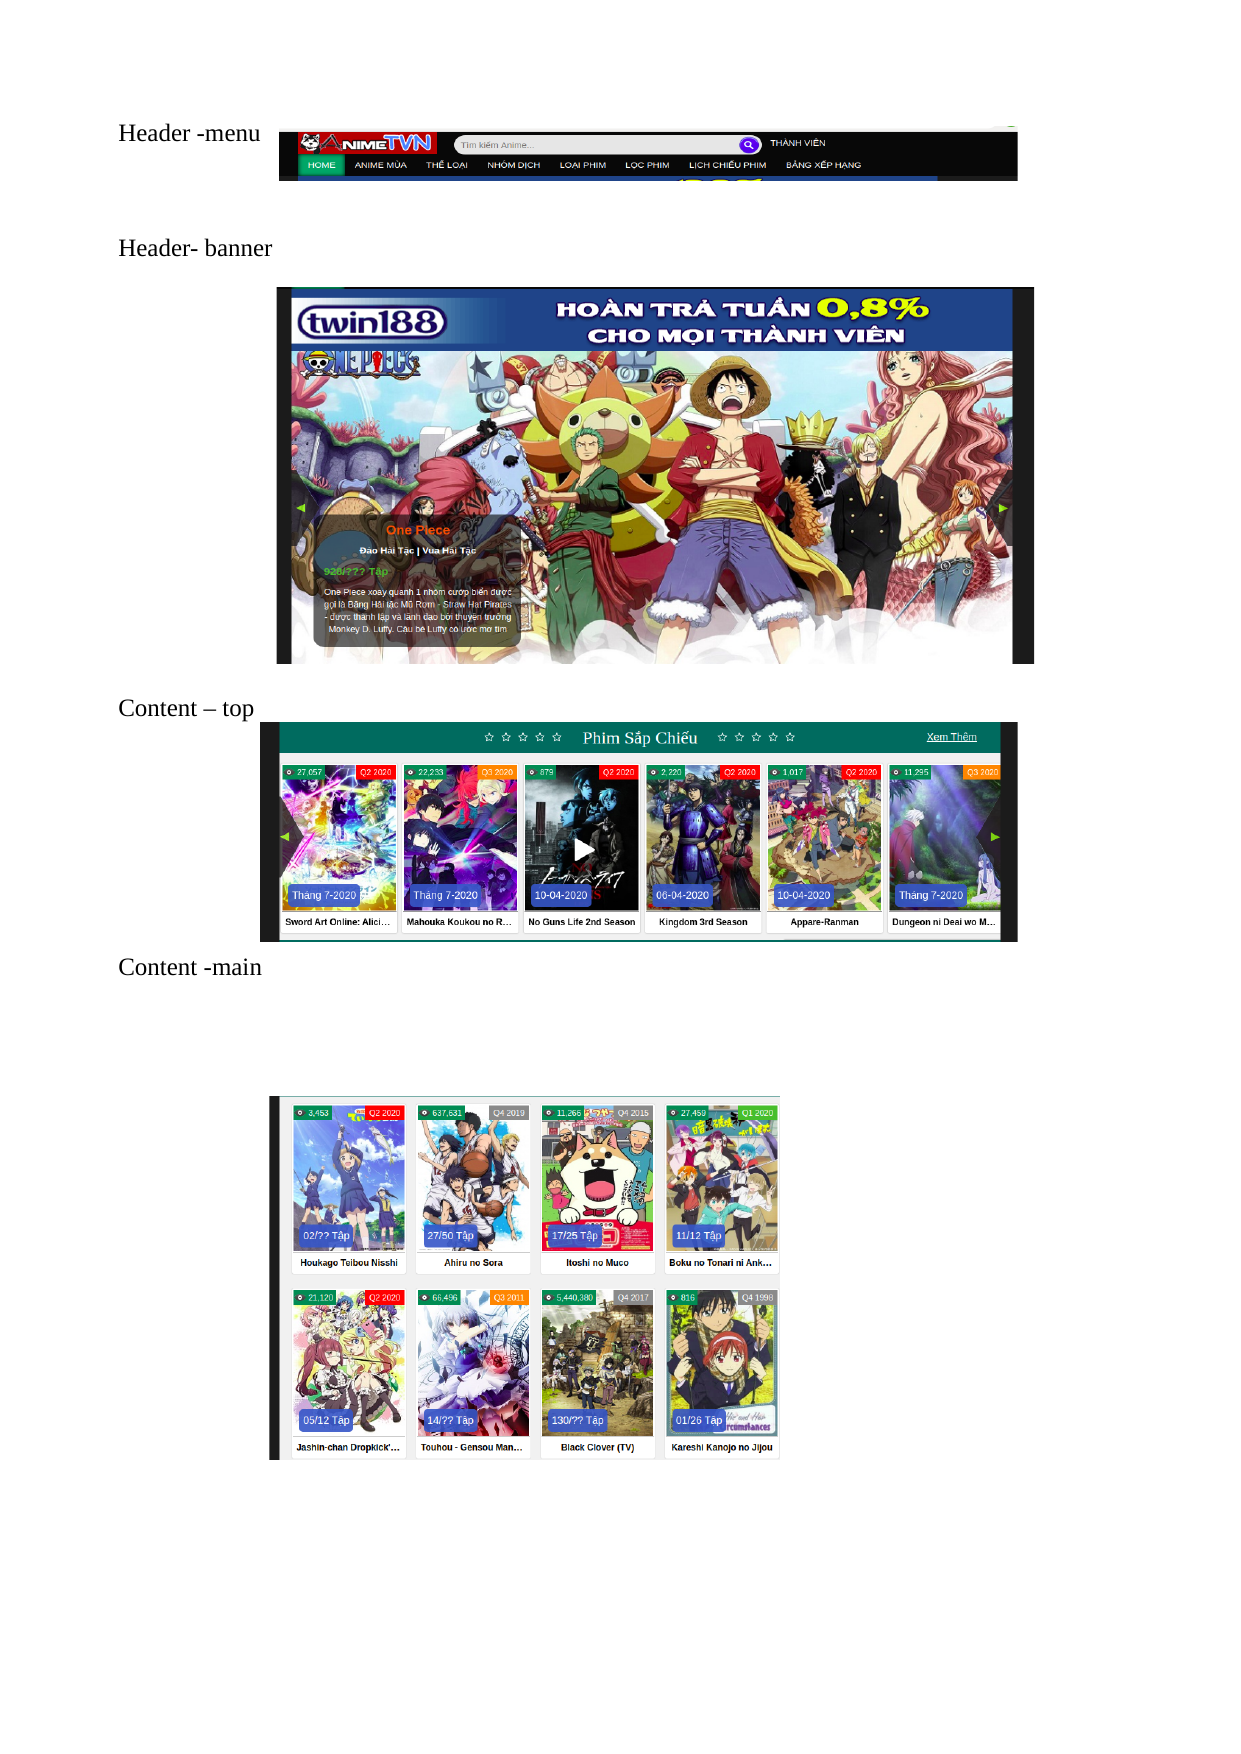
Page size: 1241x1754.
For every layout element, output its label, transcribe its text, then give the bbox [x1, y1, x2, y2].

picture [269, 1096, 780, 1460]
picture [260, 722, 1018, 942]
text Header- banner [118, 233, 1122, 262]
text Content – top [118, 693, 1122, 722]
text Content -main [118, 952, 1122, 981]
picture [279, 126, 1018, 156]
text Header -menu [118, 118, 1122, 147]
picture [276, 287, 1035, 664]
